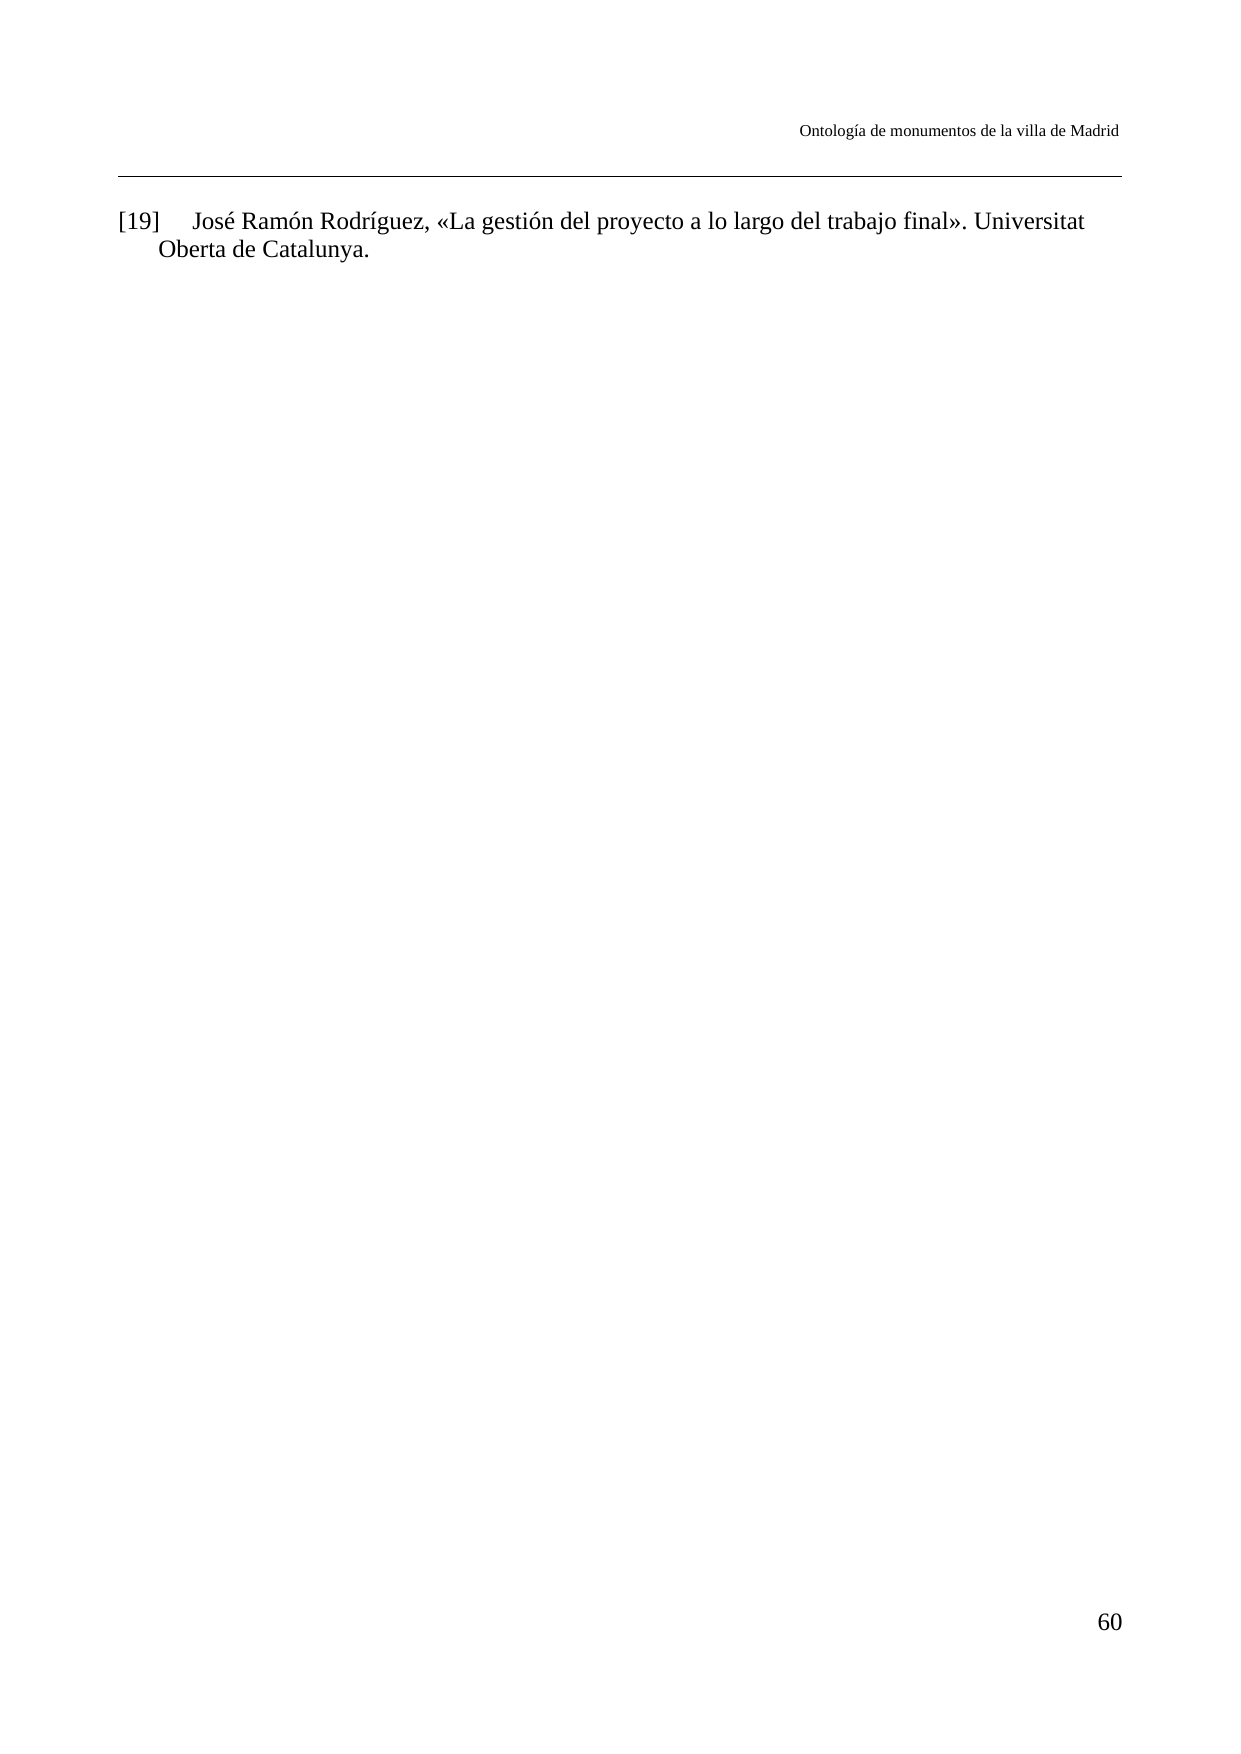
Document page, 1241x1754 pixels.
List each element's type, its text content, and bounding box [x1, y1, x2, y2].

text [19] José Ramón Rodríguez, «La gestión del proyecto a lo largo del trabajo final». Universitat Oberta de Catalunya. [118, 206, 1122, 263]
